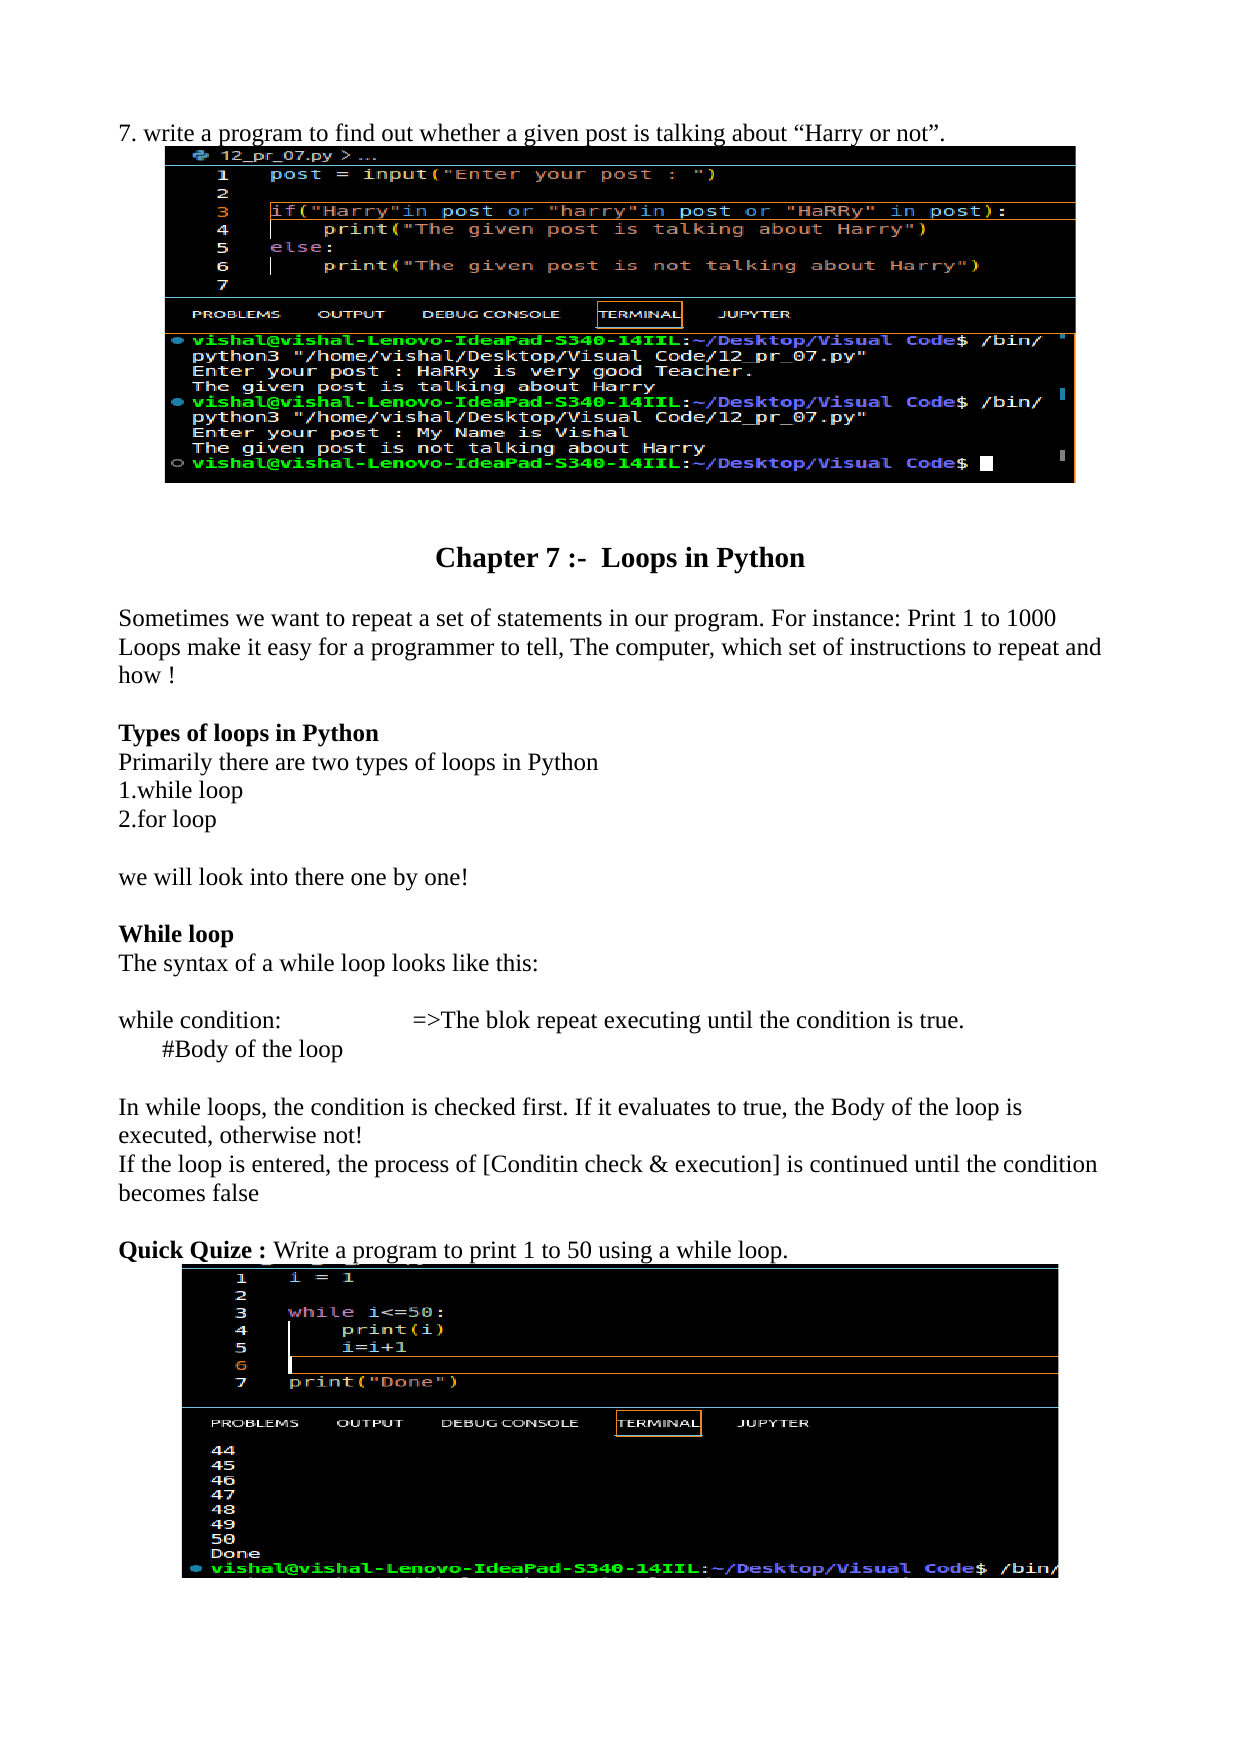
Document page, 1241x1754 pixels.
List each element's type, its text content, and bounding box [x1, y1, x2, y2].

text 2.for loop [118, 804, 1122, 833]
text 1.while loop [118, 775, 1122, 804]
text If the loop is entered, the process of [Conditin check & execution] is continued until the condition becomes false [118, 1149, 1122, 1207]
text #Body of the loop [118, 1034, 1122, 1063]
text Quick Quize : Write a program to print 1 to 50 using a while loop. [118, 1235, 1122, 1264]
text while condition: =>The blok repeat executing until the condition is true. [118, 1005, 1122, 1034]
picture [181, 1264, 1059, 1578]
text In while loops, the condition is checked first. If it evaluates to true, the Body of the loop is executed, otherwise not! [118, 1092, 1122, 1149]
text While loop [118, 919, 1122, 948]
text Sometimes we want to repeat a set of statements in our program. For instance: Print 1 to 1000 [118, 603, 1122, 632]
text Types of loops in Python [118, 718, 1122, 747]
picture [164, 146, 1076, 483]
text we will look into there one by one! [118, 862, 1122, 890]
text Chapter 7 :- Loops in Python [118, 541, 1122, 574]
text Primarily there are two types of loops in Python [118, 747, 1122, 775]
text 7. write a program to find out whether a given post is talking about “Harry or not”. [118, 118, 1122, 147]
text Loops make it easy for a programmer to tell, The computer, which set of instructions to repeat and how ! [118, 632, 1122, 689]
text The syntax of a while loop looks like this: [118, 948, 1122, 977]
